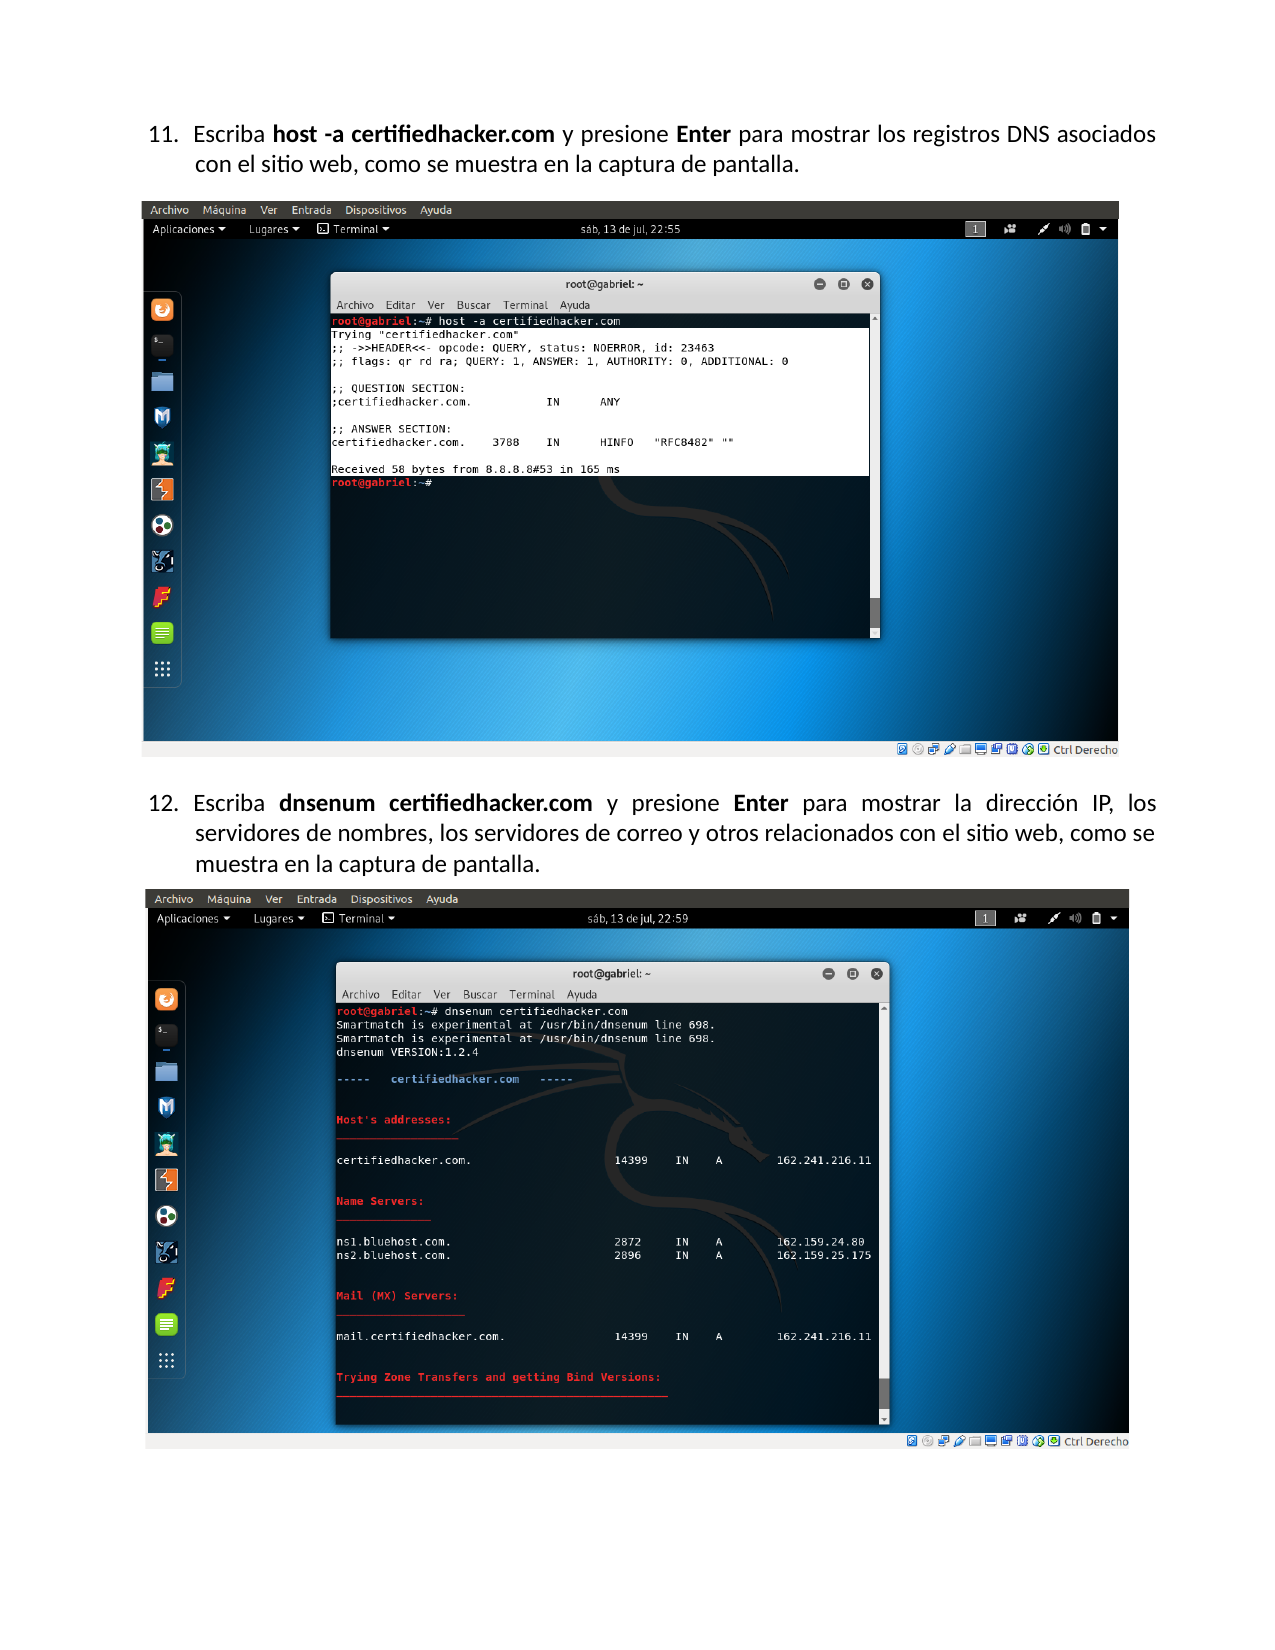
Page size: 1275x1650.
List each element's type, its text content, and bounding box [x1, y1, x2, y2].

picture [145, 889, 1130, 1449]
list Escriba dnsenum certifiedhacker.com y presione Enter para mostrar la dirección IP, los servidores de nombres, los servidores de correo y otros relacionados con el sitio web, como se muestra en la captura de pantalla. [148, 787, 1157, 878]
list Escriba host -a certifiedhacker.com y presione Enter para mostrar los registros DNS asociados con el sitio web, como se muestra en la captura de pantalla. [148, 118, 1157, 179]
picture [141, 201, 1119, 757]
